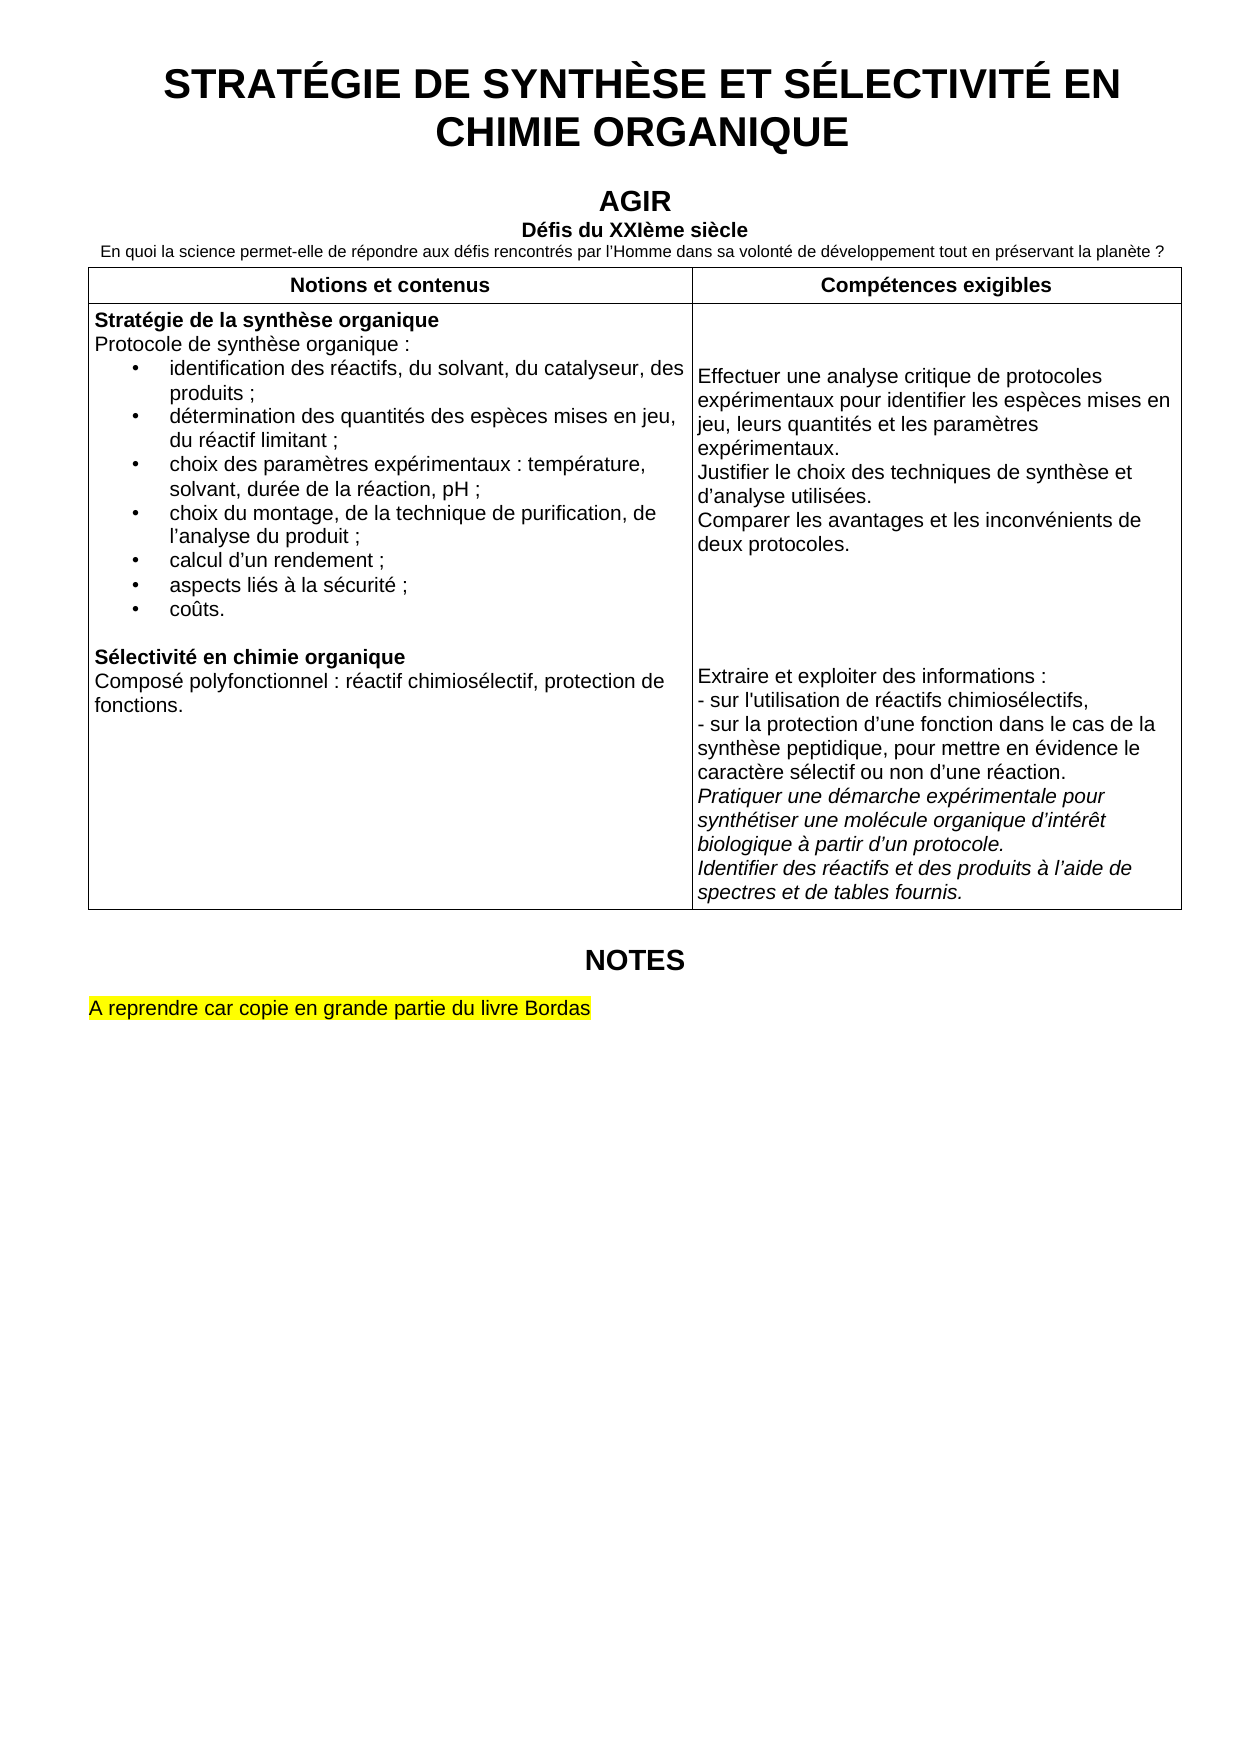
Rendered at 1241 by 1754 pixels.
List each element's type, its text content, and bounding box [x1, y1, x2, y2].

text A reprendre car copie en grande partie du livre Bordas [88, 996, 1181, 1020]
text Stratégie de synthèse et sélectivité en chimie organique [103, 59, 1181, 155]
table_header Notions et contenus [89, 268, 692, 302]
text NOTES [88, 943, 1181, 977]
table_header Compétences exigibles [693, 268, 1181, 302]
table_cell Effectuer une analyse critique de protocoles expérimentaux pour identifier les espèces mises en jeu, leurs quantités et les paramètres expérimentaux. Justifier le choix des techniques de synthèse et d’analyse utilisées. Comparer les avantages et les inconvénients de deux protocoles. Extraire et exploiter des informations : - sur l'utilisation de réactifs chimiosélectifs, - sur la protection d’une fonction dans le cas de la synthèse peptidique, pour mettre en évidence le caractère sélectif ou non d’une réaction. Pratiquer une démarche expérimentale pour synthétiser une molécule organique d’intérêt biologique à partir d’un protocole. Identifier des réactifs et des produits à l’aide de spectres et de tables fournis. [693, 304, 1181, 909]
table_cell Stratégie de la synthèse organique Protocole de synthèse organique : identification des réactifs, du solvant, du catalyseur, des produits ; détermination des quantités des espèces mises en jeu, du réactif limitant ; choix des paramètres expérimentaux : température, solvant, durée de la réaction, pH ; choix du montage, de la technique de purification, de l’analyse du produit ; calcul d’un rendement ; aspects liés à la sécurité ; coûts. Sélectivité en chimie organique Composé polyfonctionnel : réactif chimiosélectif, protection de fonctions. [89, 304, 692, 909]
text AGIR [88, 184, 1181, 218]
text Défis du XXIème siècle [88, 218, 1181, 242]
text En quoi la science permet-elle de répondre aux défis rencontrés par l’Homme dans sa volonté de développement tout en préservant la planète ? [88, 242, 1181, 261]
